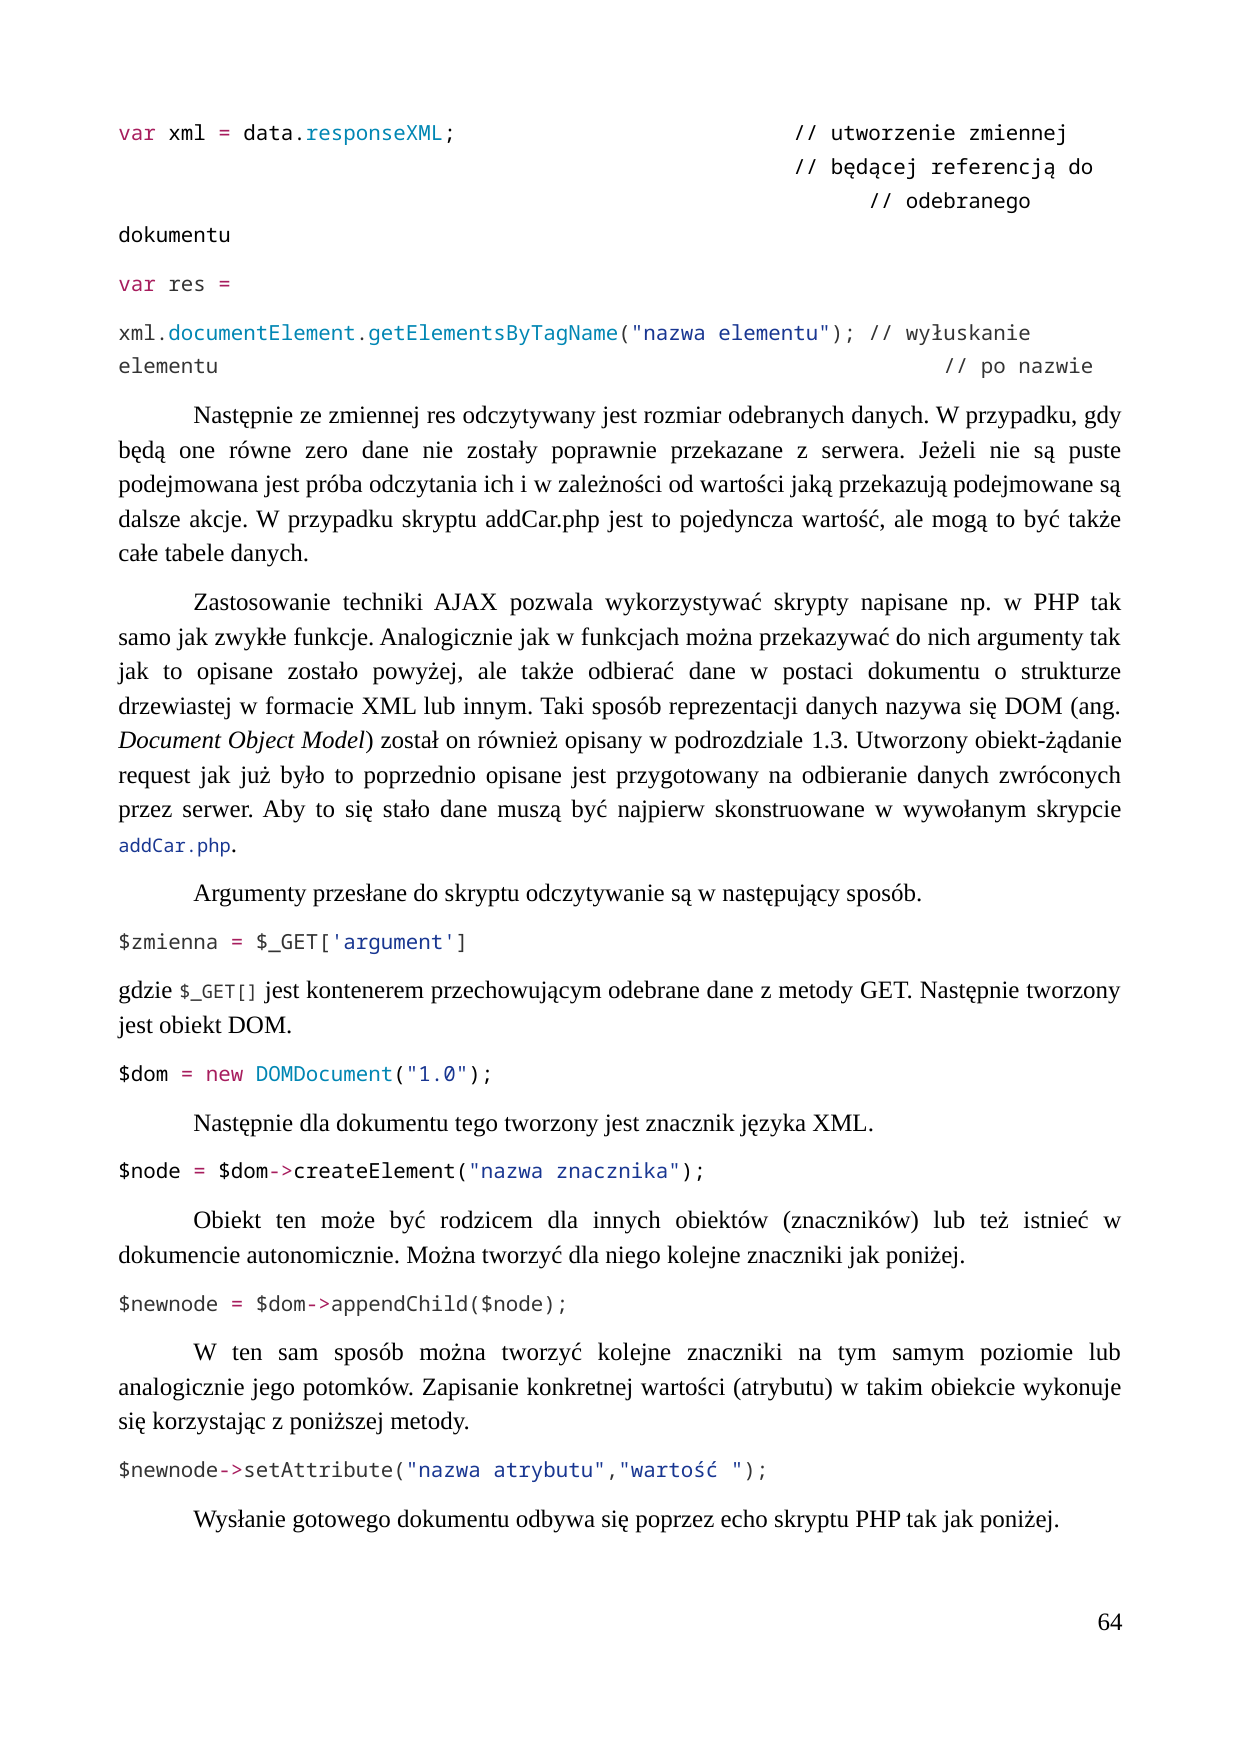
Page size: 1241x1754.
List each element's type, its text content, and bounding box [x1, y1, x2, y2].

text Wysłanie gotowego dokumentu odbywa się poprzez echo skryptu PHP tak jak poniżej. [118, 1504, 1122, 1533]
text $zmienna = $_GET['argument'] [118, 927, 1122, 955]
text Obiekt ten może być rodzicem dla innych obiektów (znaczników) lub też istnieć w dokumencie autonomicznie. Można tworzyć dla niego kolejne znaczniki jak poniżej. [118, 1205, 1122, 1268]
text Następnie dla dokumentu tego tworzony jest znacznik języka XML. [118, 1108, 1122, 1136]
text $newnode->setAttribute("nazwa atrybutu","wartość "); [118, 1456, 1122, 1484]
text $dom = new DOMDocument("1.0"); [118, 1059, 1122, 1087]
text $node = $dom->createElement("nazwa znacznika"); [118, 1157, 1122, 1185]
text Argumenty przesłane do skryptu odczytywanie są w następujący sposób. [118, 878, 1122, 906]
text gdzie $_GET[] jest kontenerem przechowującym odebrane dane z metody GET. Następnie tworzony jest obiekt DOM. [118, 975, 1122, 1039]
text W ten sam sposób można tworzyć kolejne znaczniki na tym samym poziomie lub analogicznie jego potomków. Zapisanie konkretnej wartości (atrybutu) w takim obiekcie wykonuje się korzystając z poniższej metody. [118, 1337, 1122, 1435]
text var xml = data.responseXML; // utworzenie zmiennej // będącej referencją do // odebranego dokumentu [118, 118, 1122, 249]
text Następnie ze zmiennej res odczytywany jest rozmiar odebranych danych. W przypadku, gdy będą one równe zero dane nie zostały poprawnie przekazane z serwera. Jeżeli nie są puste podejmowana jest próba odczytania ich i w zależności od wartości jaką przekazują podejmowane są dalsze akcje. W przypadku skryptu addCar.php jest to pojedyncza wartość, ale mogą to być także całe tabele danych. [118, 400, 1122, 567]
text Zastosowanie techniki AJAX pozwala wykorzystywać skrypty napisane np. w PHP tak samo jak zwykłe funkcje. Analogicznie jak w funkcjach można przekazywać do nich argumenty tak jak to opisane zostało powyżej, ale także odbierać dane w postaci dokumentu o strukturze drzewiastej w formacie XML lub innym. Taki sposób reprezentacji danych nazywa się DOM (ang. Document Object Model) został on również opisany w podrozdziale 1.3. Utworzony obiekt-żądanie request jak już było to poprzednio opisane jest przygotowany na odbieranie danych zwróconych przez serwer. Aby to się stało dane muszą być najpierw skonstruowane w wywołanym skrypcie addCar.php. [118, 587, 1122, 857]
text xml.documentElement.getElementsByTagName("nazwa elementu"); // wyłuskanie elementu // po nazwie [118, 318, 1122, 380]
text var res = [118, 269, 1122, 297]
text $newnode = $dom->appendChild($node); [118, 1289, 1122, 1317]
